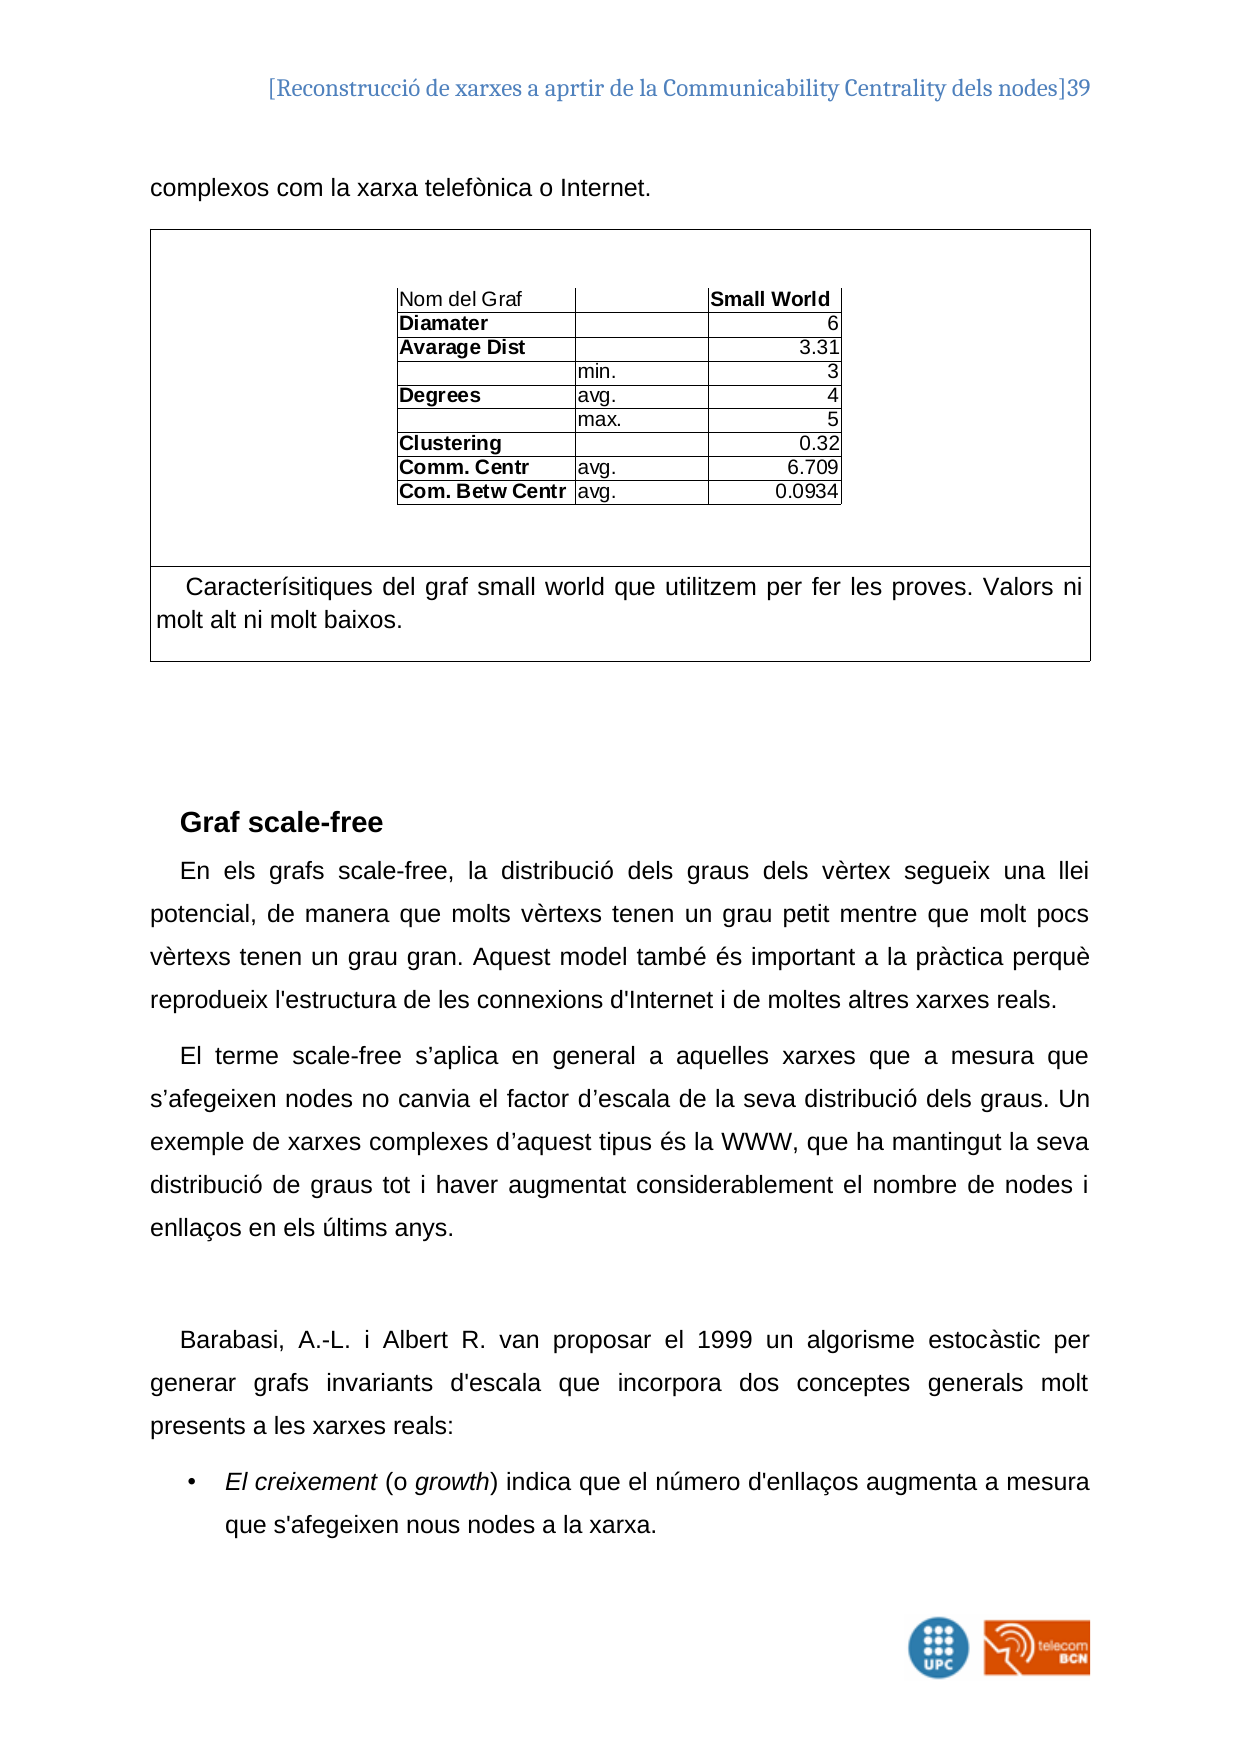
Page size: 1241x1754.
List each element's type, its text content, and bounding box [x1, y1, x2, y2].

picture [904, 1614, 1091, 1681]
subtitle Graf scale-free [150, 805, 1090, 838]
text El terme scale-free s’aplica en general a aquelles xarxes que a mesura que s’afegeixen nodes no canvia el factor d’escala de la seva distribució dels graus. Un exemple de xarxes complexes d’aquest tipus és la WWW, que ha mantingut la seva distribució de graus tot i haver augmentat considerablement el nombre de nodes i enllaços en els últims anys. [150, 1041, 1090, 1242]
text complexos com la xarxa telefònica o Internet. [150, 173, 1090, 202]
table_cell Caracterísitiques del graf small world que utilitzem per fer les proves. Valors ni molt alt ni molt baixos. [151, 567, 1090, 661]
text En els grafs scale-free, la distribució dels graus dels vèrtex segueix una llei potencial, de manera que molts vèrtexs tenen un grau petit mentre que molt pocs vèrtexs tenen un grau gran. Aquest model també és important a la pràctica perquè reprodueix l'estructura de les connexions d'Internet i de moltes altres xarxes reals. [150, 856, 1090, 1014]
table_header [151, 230, 1090, 566]
list El creixement (o growth) indica que el número d'enllaços augmenta a mesura que s'afegeixen nous nodes a la xarxa. [187, 1467, 1090, 1538]
text Barabasi, A.-L. i Albert R. van proposar el 1999 un algorisme estocàstic per generar grafs invariants d'escala que incorpora dos conceptes generals molt presents a les xarxes reals: [150, 1325, 1090, 1440]
